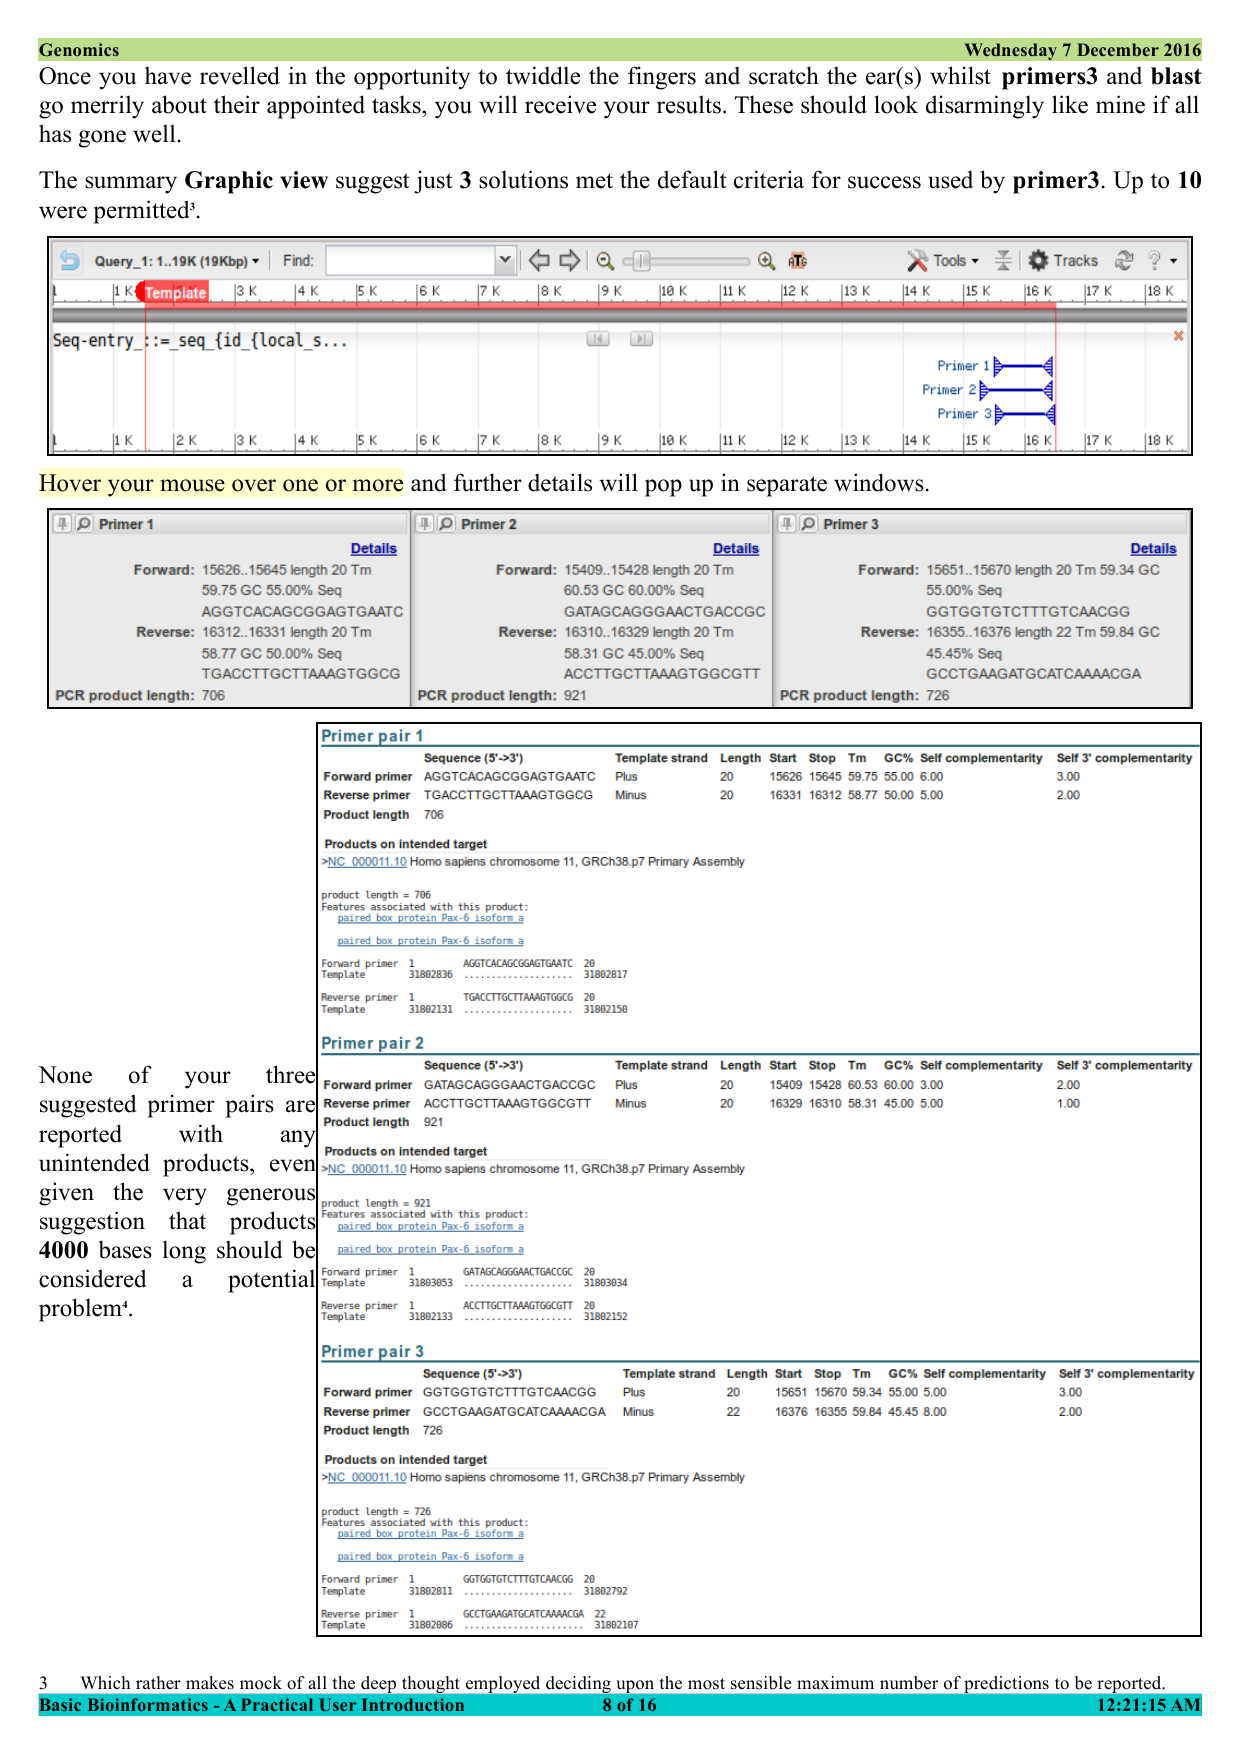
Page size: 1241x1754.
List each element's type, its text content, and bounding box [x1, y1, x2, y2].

text The summary Graphic view suggest just 3 solutions met the default criteria for success used by primer3. Up to 10 were permitted. [38, 165, 1202, 223]
text None of your three suggested primer pairs are reported with any unintended products, even given the very generous suggestion that products 4000 bases long should be considered a potential problem. [38, 1060, 316, 1322]
text Once you have revelled in the opportunity to twiddle the fingers and scratch the ear(s) whilst primers3 and blast go merrily about their appointed tasks, you will receive your results. These should look disarmingly like mine if all has gone well. [38, 61, 1202, 148]
picture [49, 510, 1191, 707]
text Which rather makes mock of all the deep thought employed deciding upon the most sensible maximum number of predictions to be reported. [38, 1671, 1202, 1693]
text Hover your mouse over one or more and further details will pop up in separate windows. [38, 253, 1202, 497]
picture [318, 724, 1200, 1635]
picture [49, 238, 1191, 454]
